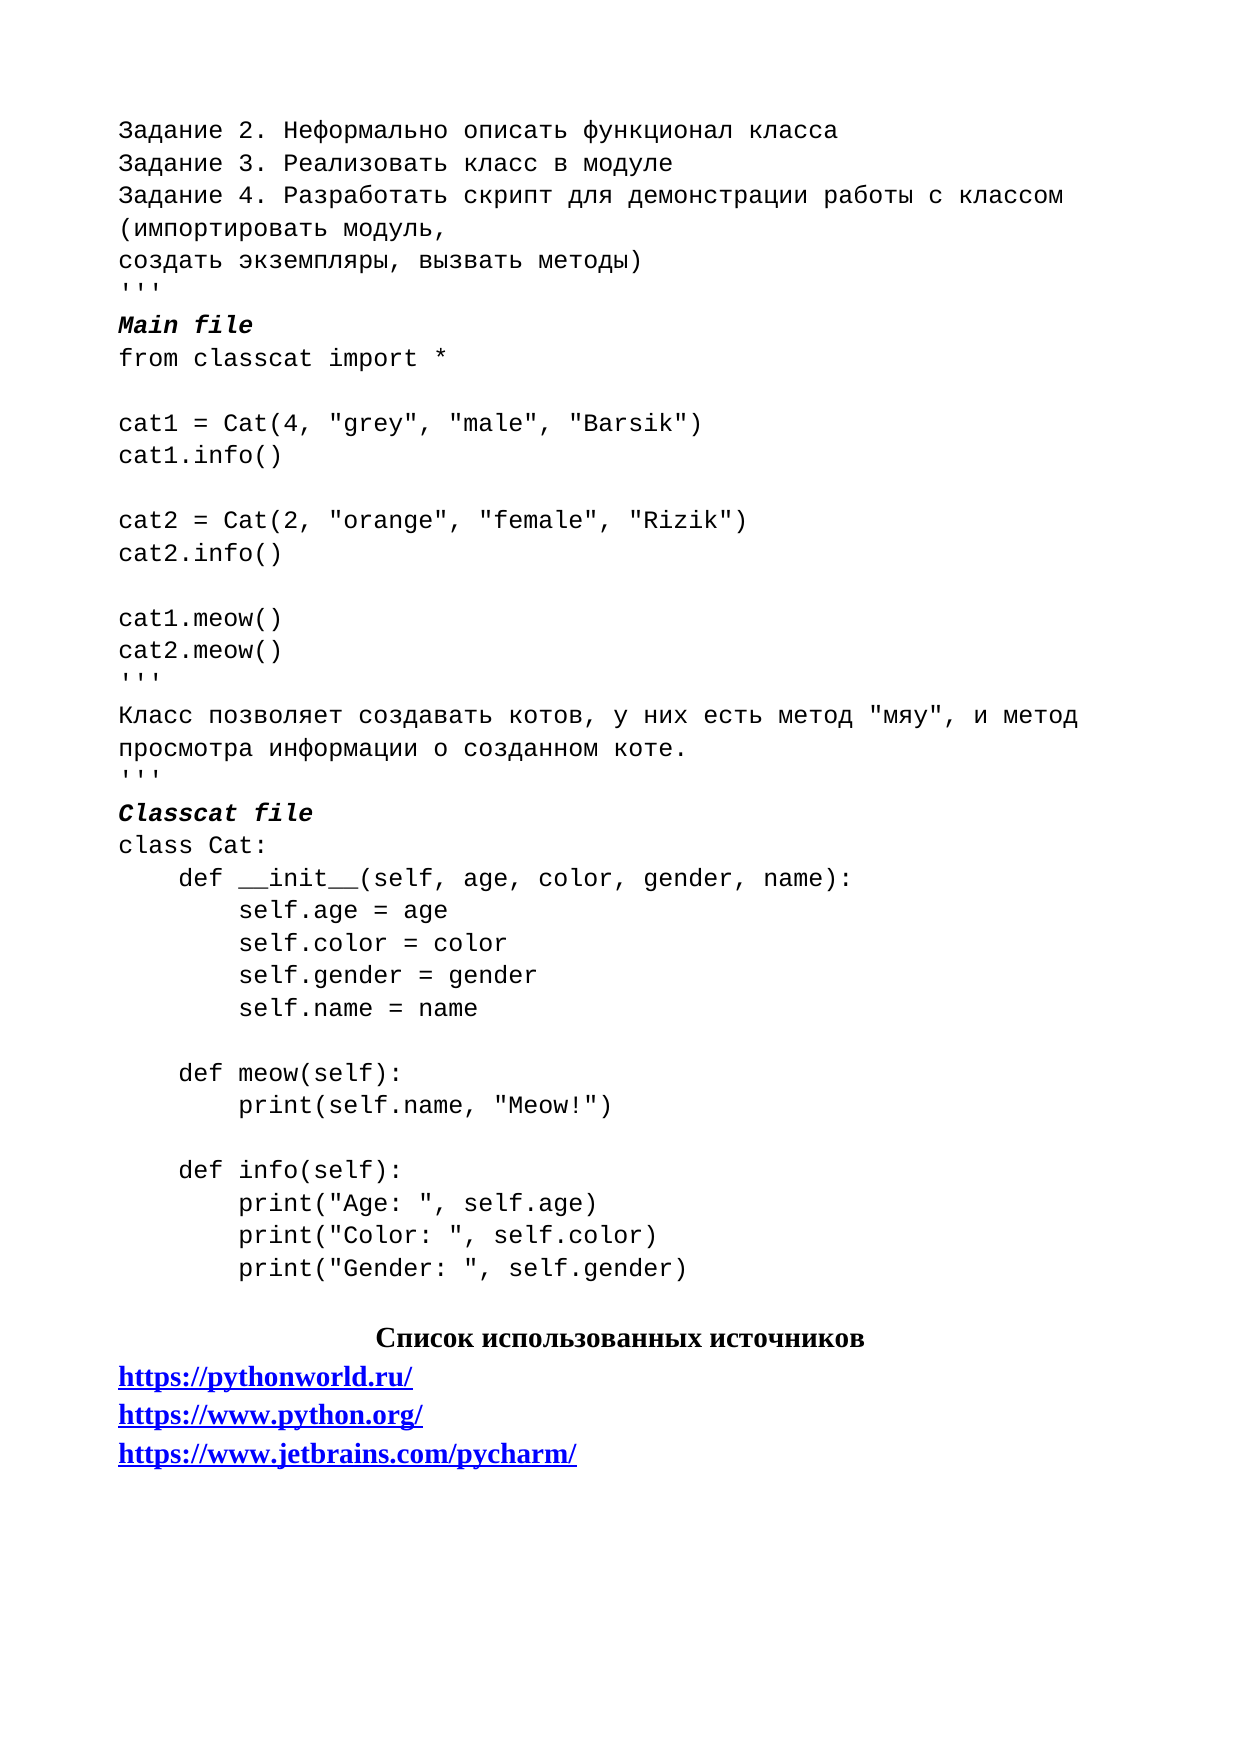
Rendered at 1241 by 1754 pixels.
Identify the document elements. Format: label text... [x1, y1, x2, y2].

text class Cat: def __init__(self, age, color, gender, name): self.age = age self.color = color self.gender = gender self.name = name def meow(self): print(self.name, "Meow!") def info(self): print("Age: ", self.age) print("Color: ", self.color) print("Gender: ", self.gender) [118, 833, 1122, 1284]
text Задание 2. Неформально описать функционал класса Задание 3. Реализовать класс в модуле Задание 4. Разработать скрипт для демонстрации работы с классом (импортировать модуль, создать экземпляры, вызвать методы) [118, 118, 1122, 276]
text https://www.jetbrains.com/pycharm/ [118, 1436, 1122, 1469]
text Список использованных источников [118, 1320, 1122, 1354]
text ''' Класс позволяет создавать котов, у них есть метод "мяу", и метод просмотра информации о созданном коте. ''' [118, 671, 1122, 796]
text Classcat file [118, 801, 1122, 829]
text https://www.python.org/ [118, 1397, 1122, 1431]
text https://pythonworld.ru/ [118, 1359, 1122, 1392]
text from classcat import * cat1 = Cat(4, "grey", "male", "Barsik") cat1.info() cat2 = Cat(2, "orange", "female", "Rizik") cat2.info() cat1.meow() cat2.meow() [118, 346, 1122, 666]
text Main file [118, 313, 1122, 341]
text ''' [118, 281, 1122, 309]
